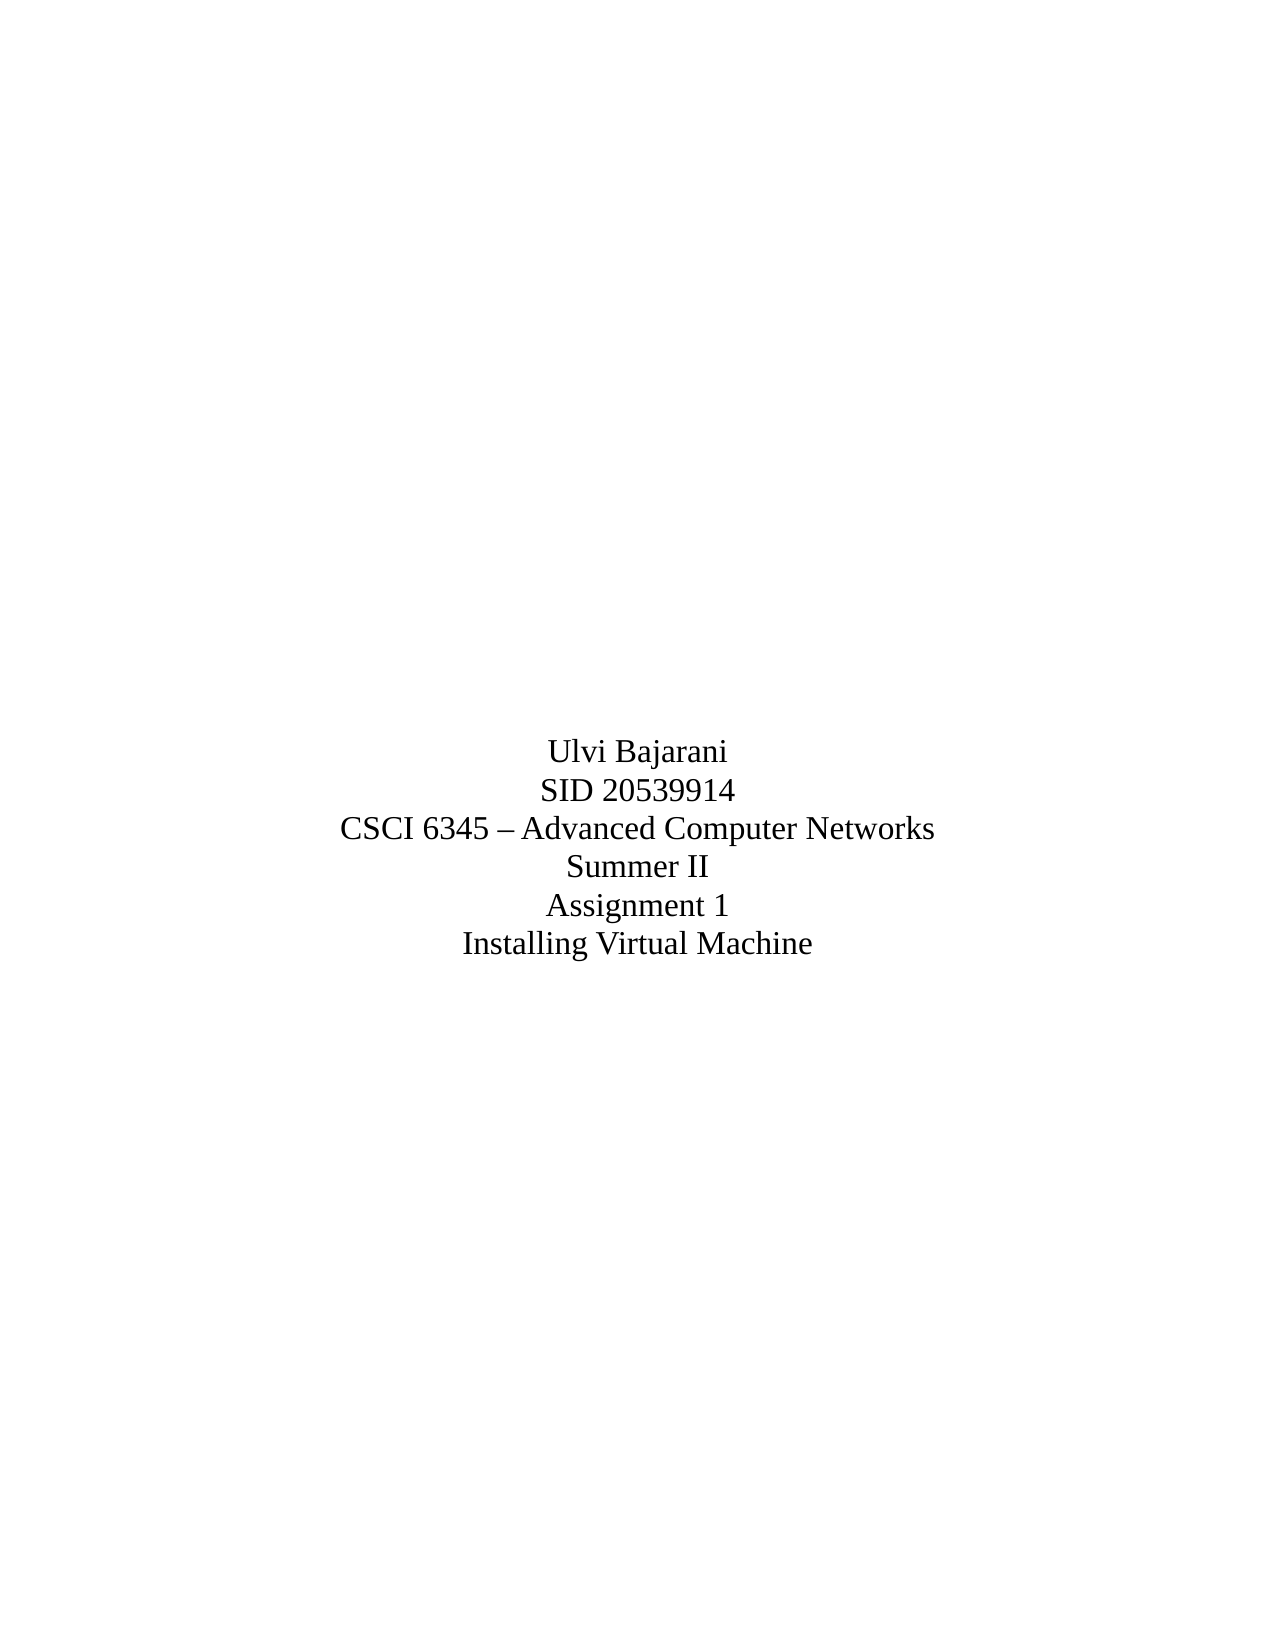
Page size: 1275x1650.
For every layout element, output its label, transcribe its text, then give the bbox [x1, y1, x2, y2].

text CSCI 6345 – Advanced Computer Networks [118, 808, 1157, 846]
text Installing Virtual Machine [118, 923, 1157, 961]
text SID 20539914 [118, 770, 1157, 808]
text Ulvi Bajarani [118, 731, 1157, 770]
text Summer II [118, 846, 1157, 885]
text Assignment 1 [118, 885, 1157, 923]
